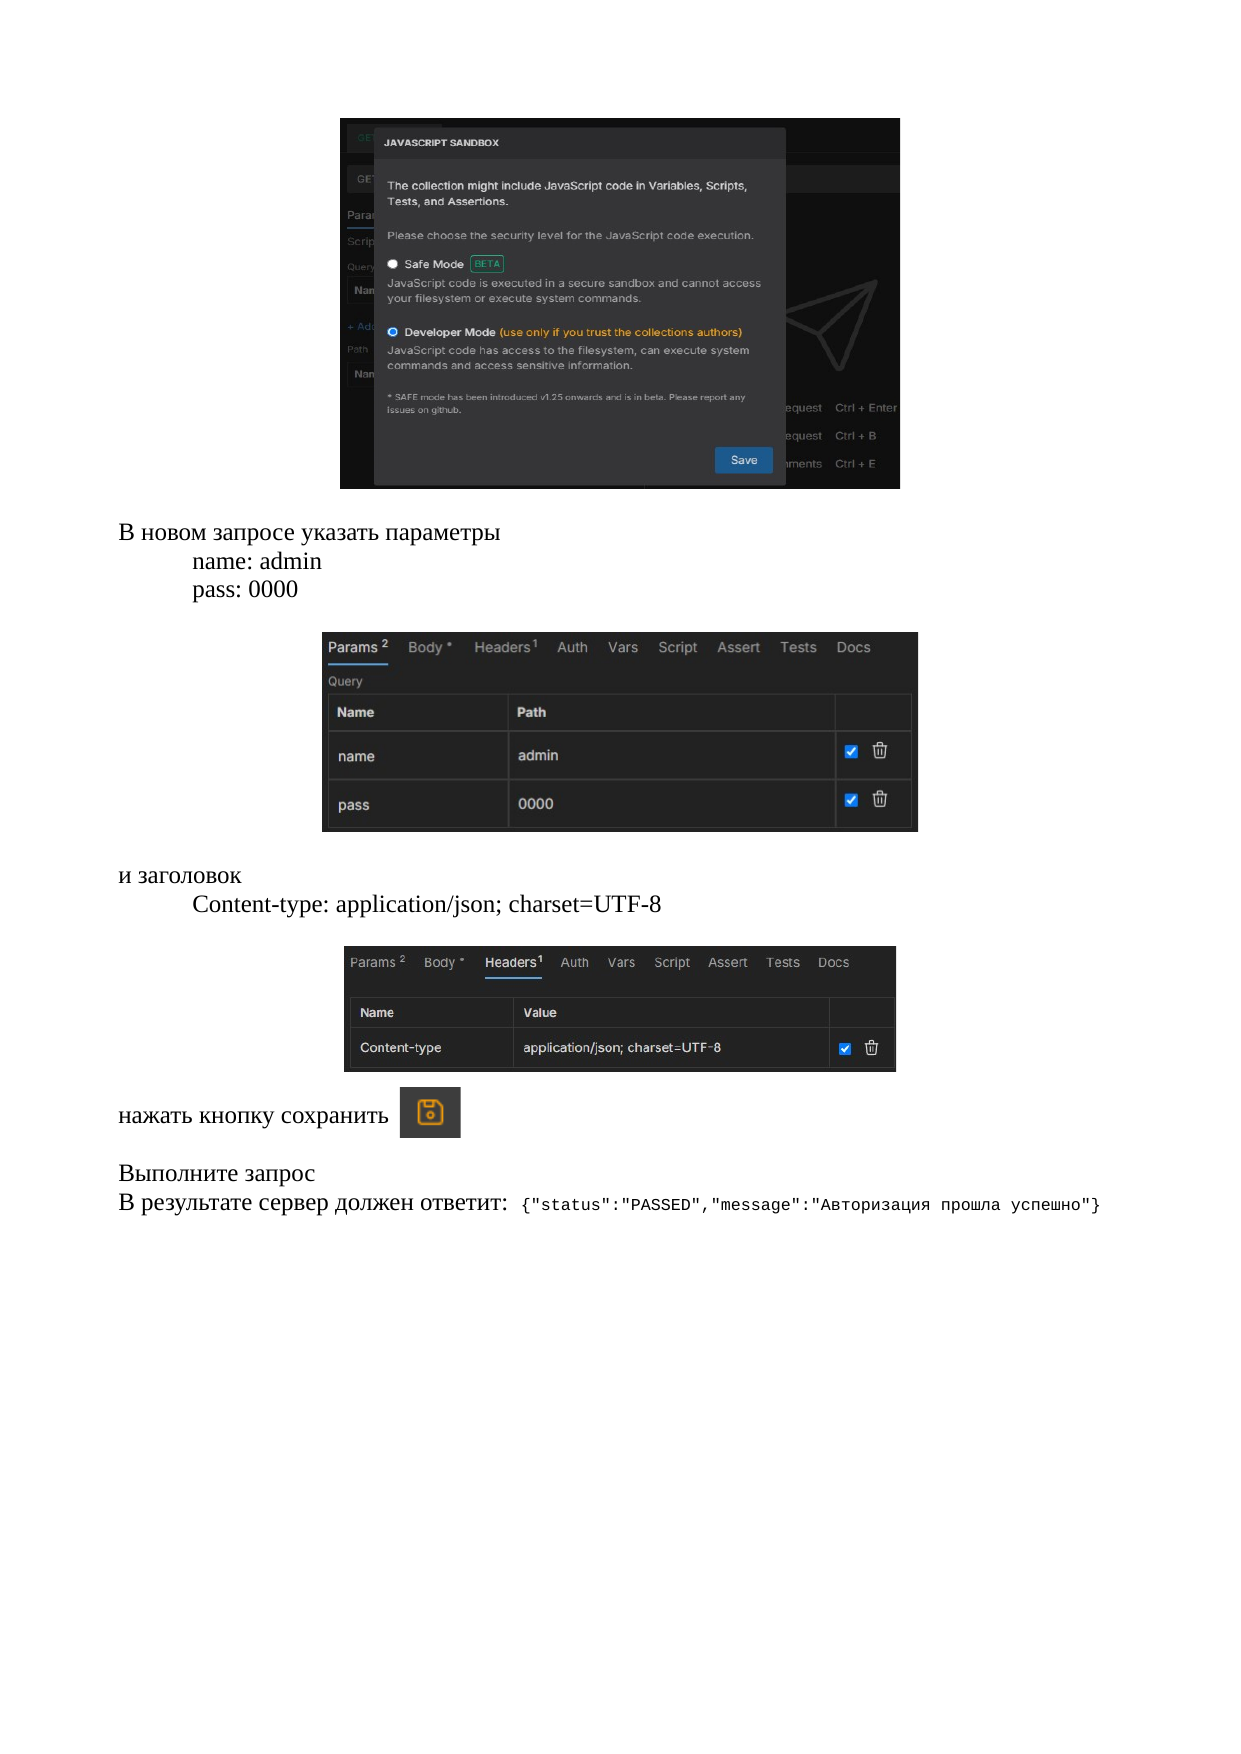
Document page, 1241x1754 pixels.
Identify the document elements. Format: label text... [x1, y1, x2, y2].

text [461, 1101, 1122, 1129]
text Content-type: application/json; charset=UTF-8 [118, 889, 1122, 918]
picture [340, 118, 901, 489]
text В результате сервер должен ответит: {"status":"PASSED","message":"Авторизация прошла успешно"} [118, 1187, 1122, 1216]
text нажать кнопку сохранить [118, 1101, 399, 1129]
text name: admin [118, 546, 1122, 574]
picture [399, 1087, 461, 1138]
text В новом запросе указать параметры [118, 517, 1122, 546]
text Выполните запрос [118, 1158, 1122, 1187]
picture [322, 632, 919, 832]
picture [344, 946, 897, 1072]
text pass: 0000 [118, 574, 1122, 603]
text и заголовок [118, 860, 1122, 889]
